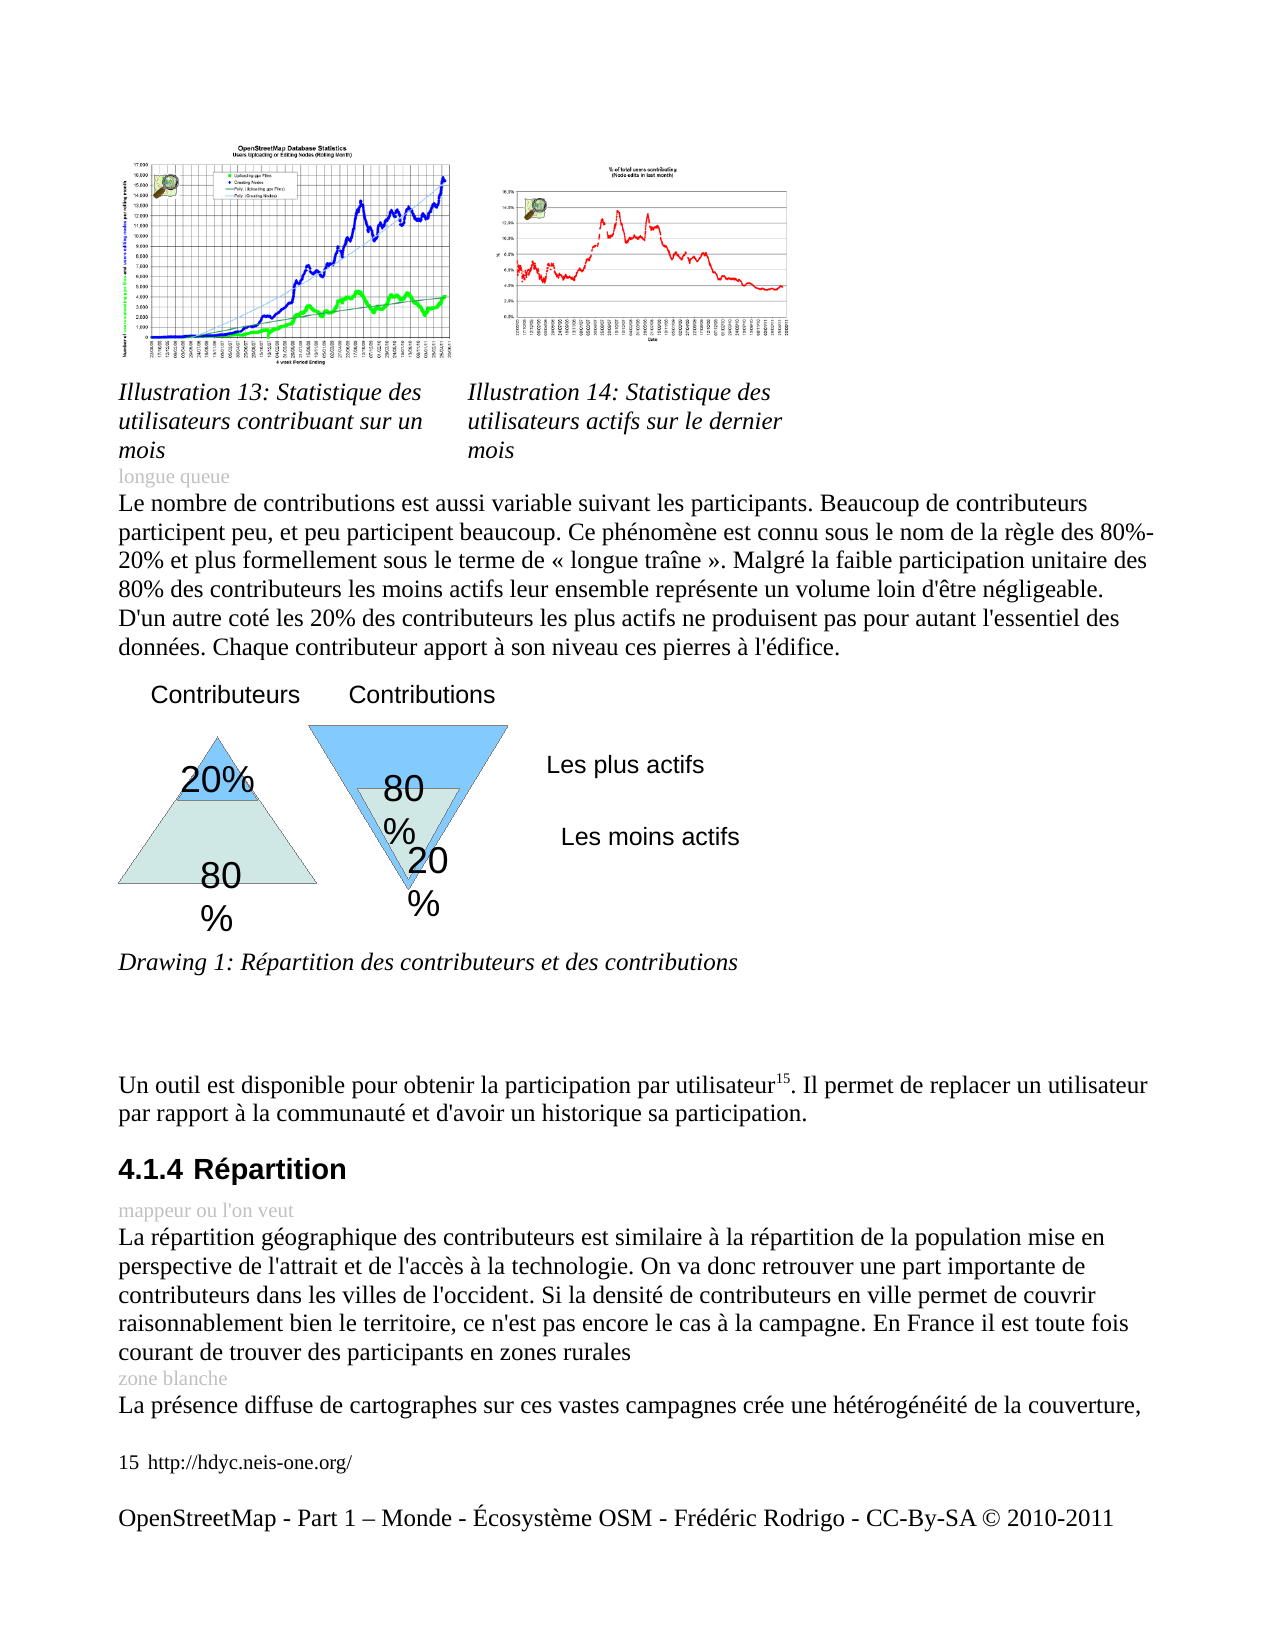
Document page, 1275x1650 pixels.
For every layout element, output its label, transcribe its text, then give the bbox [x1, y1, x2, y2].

text http://hdyc.neis-one.org/ [118, 1449, 1157, 1474]
text La répartition géographique des contributeurs est similaire à la répartition de la population mise en perspective de l'attrait et de l'accès à la technologie. On va donc retrouver une part importante de contributeurs dans les villes de l'occident. Si la densité de contributeurs en ville permet de couvrir raisonnablement bien le territoire, ce n'est pas encore le cas à la campagne. En France il est toute fois courant de trouver des participants en zones rurales [118, 1222, 1157, 1366]
text Illustration 14: Statistique des utilisateurs actifs sur le dernier mois [467, 378, 816, 464]
picture [118, 130, 817, 378]
text zone blanche [118, 1366, 1157, 1390]
text Drawing 1: Répartition des contributeurs et des contributions [118, 673, 755, 976]
text Un outil est disponible pour obtenir la participation par utilisateur. Il permet de replacer un utilisateur par rapport à la communauté et d'avoir un historique sa participation. [118, 1070, 1157, 1127]
text Le nombre de contributions est aussi variable suivant les participants. Beaucoup de contributeurs participent peu, et peu participent beaucoup. Ce phénomène est connu sous le nom de la règle des 80%-20% et plus formellement sous le terme de « longue traîne ». Malgré la faible participation unitaire des 80% des contributeurs les moins actifs leur ensemble représente un volume loin d'être négligeable. D'un autre coté les 20% des contributeurs les plus actifs ne produisent pas pour autant l'essentiel des données. Chaque contributeur apport à son niveau ces pierres à l'édifice. [118, 488, 1157, 660]
text longue queue [118, 464, 1157, 488]
text mappeur ou l'on veut [118, 1198, 1157, 1222]
text Illustration 13: Statistique des utilisateurs contribuant sur un mois [118, 378, 467, 464]
text La présence diffuse de cartographes sur ces vastes campagnes crée une hétérogénéité de la couverture, [118, 1390, 1157, 1419]
subtitle Répartition [118, 1152, 1157, 1186]
